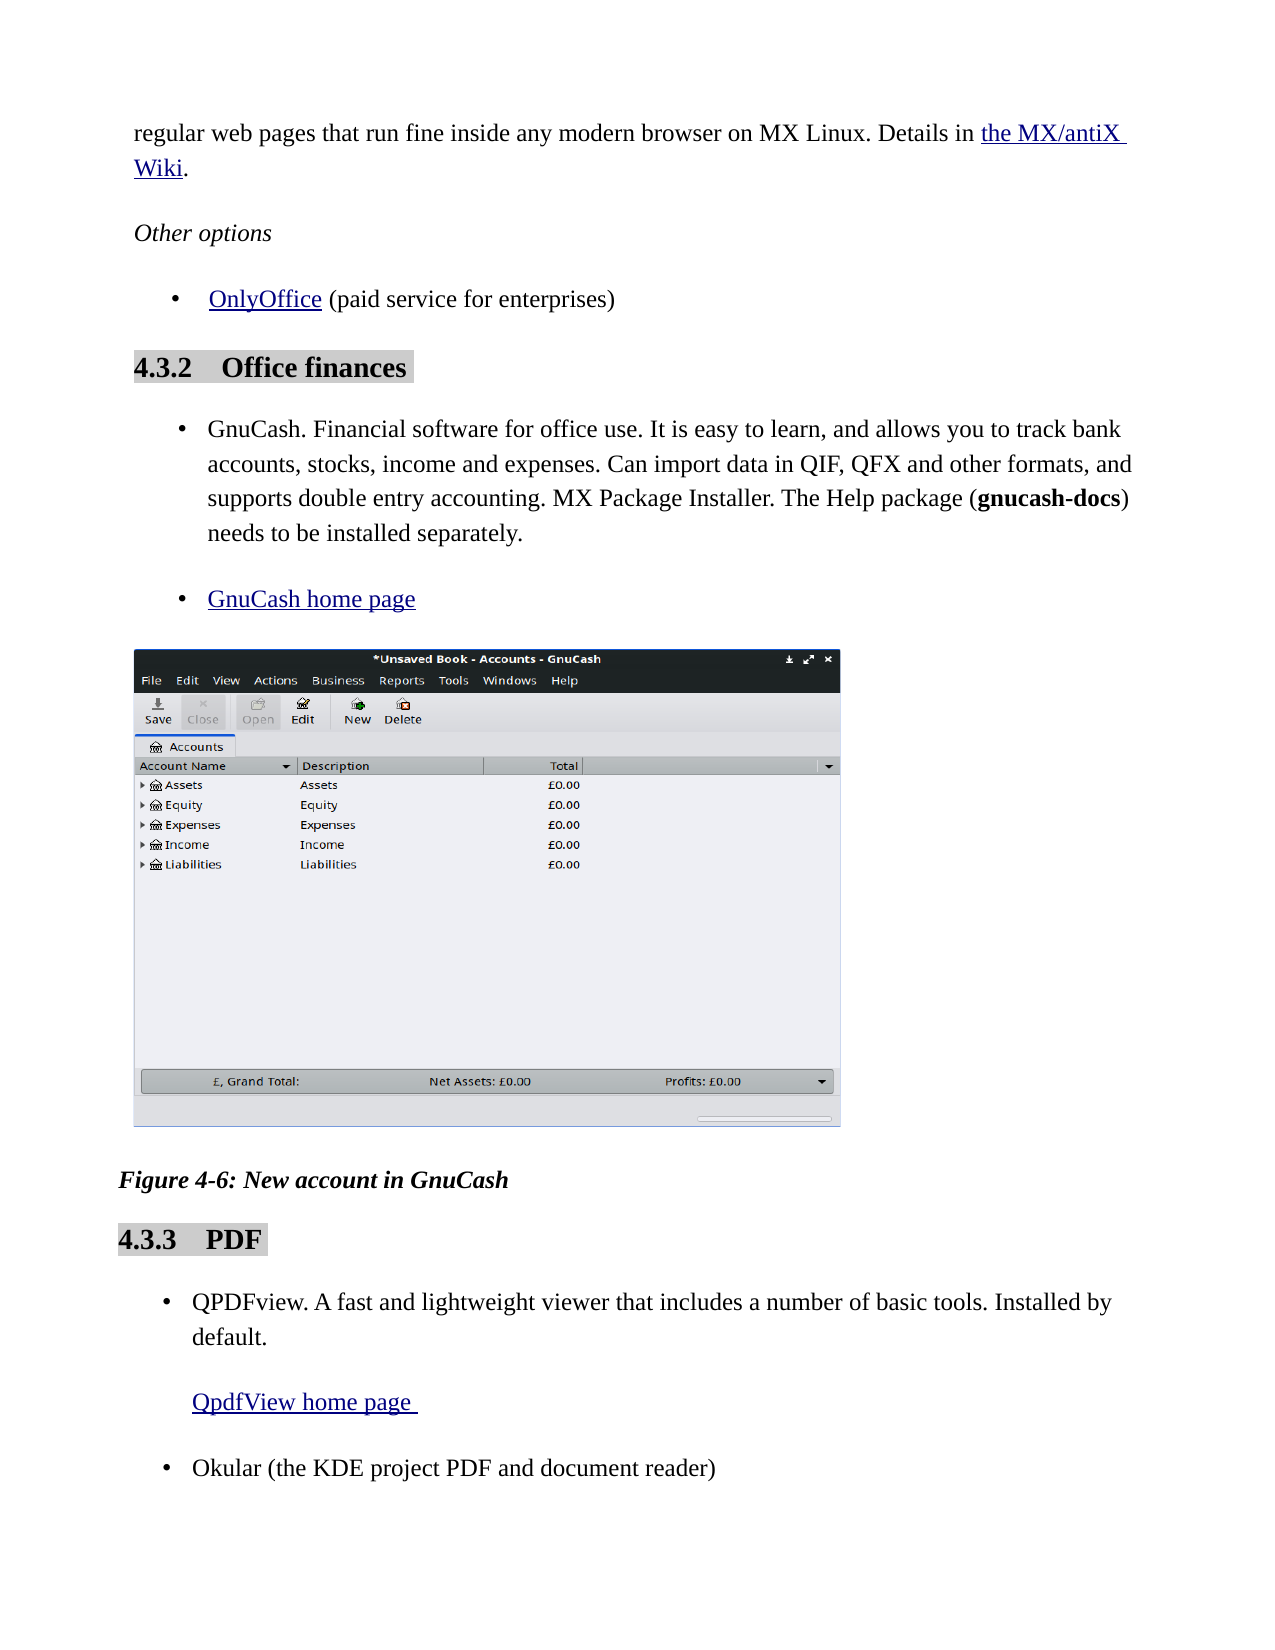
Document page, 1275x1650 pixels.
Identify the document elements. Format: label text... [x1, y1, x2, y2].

text Figure 4-6: New account in GnuCash [118, 1166, 1157, 1194]
text regular web pages that run fine inside any modern browser on MX Linux. Details in the MX/antiX Wiki. [134, 118, 1141, 181]
list GnuCash. Financial software for office use. It is easy to learn, and allows you to track bank accounts, stocks, income and expenses. Can import data in QIF, QFX and other formats, and supports double entry accounting. MX Package Installer. The Help package (gnucash-docs) needs to be installed separately. [178, 414, 1141, 547]
list QPDFview. A fast and lightweight viewer that includes a number of basic tools. Installed by default. [162, 1287, 1157, 1350]
list OnlyOffice (paid service for enterprises) [171, 284, 1157, 313]
list QpdfView home page [162, 1387, 1157, 1416]
picture [133, 649, 841, 1127]
list GnuCash home page [178, 584, 1141, 612]
subtitle 4.3.2 Office finances [414, 350, 1141, 383]
list Okular (the KDE project PDF and document reader) [162, 1453, 1157, 1482]
subtitle 4.3.3 PDF [118, 1222, 1157, 1256]
text Other options [134, 218, 1141, 247]
